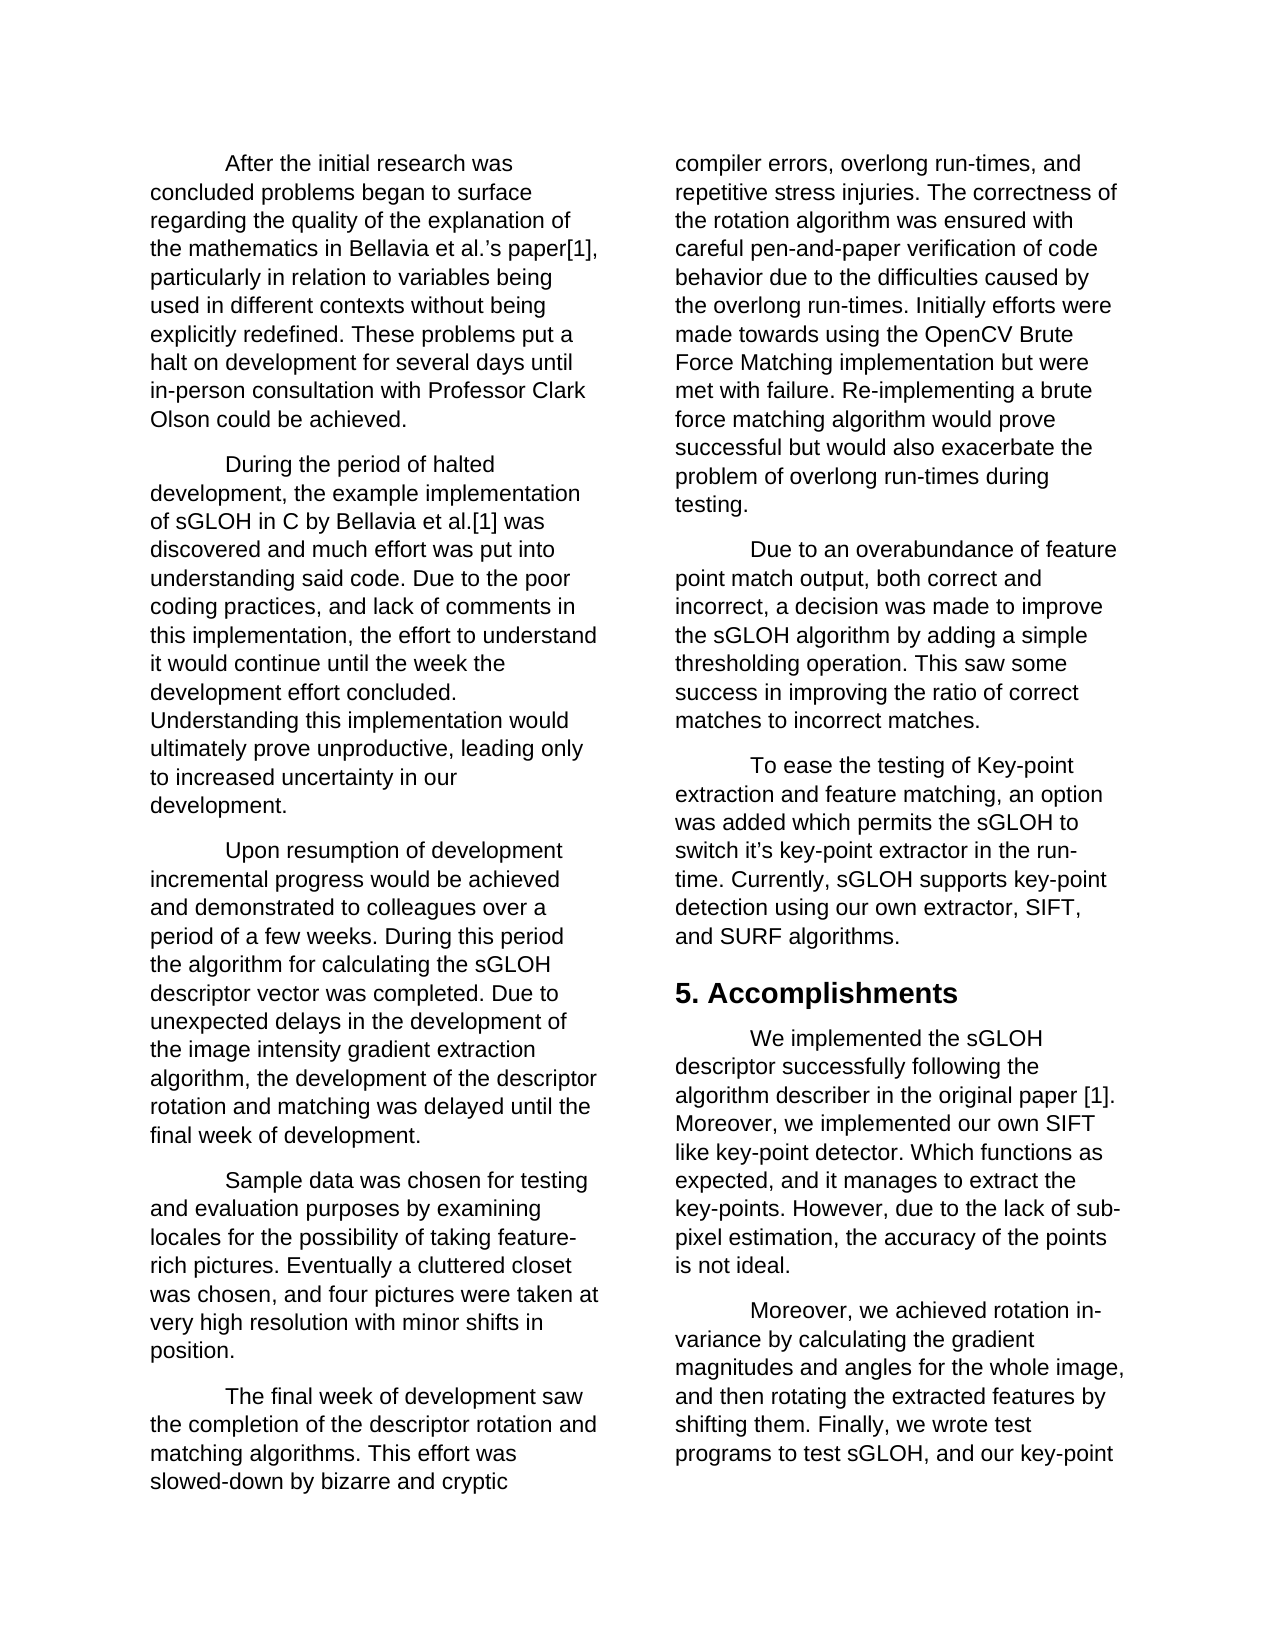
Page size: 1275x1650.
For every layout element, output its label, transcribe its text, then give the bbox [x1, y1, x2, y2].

text To ease the testing of Key-point extraction and feature matching, an option was added which permits the sGLOH to switch it’s key-point extractor in the run-time. Currently, sGLOH supports key-point detection using our own extractor, SIFT, and SURF algorithms. [675, 752, 1125, 949]
text compiler errors, overlong run-times, and repetitive stress injuries. The correctness of the rotation algorithm was ensured with careful pen-and-paper verification of code behavior due to the difficulties caused by the overlong run-times. Initially efforts were made towards using the OpenCV Brute Force Matching implementation but were met with failure. Re-implementing a brute force matching algorithm would prove successful but would also exacerbate the problem of overlong run-times during testing. [675, 150, 1125, 518]
text After the initial research was concluded problems began to surface regarding the quality of the explanation of the mathematics in Bellavia et al.’s paper[1], particularly in relation to variables being used in different contexts without being explicitly redefined. These problems put a halt on development for several days until in-person consultation with Professor Clark Olson could be achieved. [150, 150, 600, 432]
text Moreover, we achieved rotation in-variance by calculating the gradient magnitudes and angles for the whole image, and then rotating the extracted features by shifting them. Finally, we wrote test programs to test sGLOH, and our key-point [675, 1297, 1125, 1466]
text We implemented the sGLOH descriptor successfully following the algorithm describer in the original paper [1]. Moreover, we implemented our own SIFT like key-point detector. Which functions as expected, and it manages to extract the key-points. However, due to the lack of sub-pixel estimation, the accuracy of the points is not ideal. [675, 1025, 1125, 1279]
text Sample data was chosen for testing and evaluation purposes by examining locales for the possibility of taking feature-rich pictures. Eventually a cluttered closet was chosen, and four pictures were taken at very high resolution with minor shifts in position. [150, 1167, 600, 1364]
text During the period of halted development, the example implementation of sGLOH in C by Bellavia et al.[1] was discovered and much effort was put into understanding said code. Due to the poor coding practices, and lack of comments in this implementation, the effort to understand it would continue until the week the development effort concluded. Understanding this implementation would ultimately prove unproductive, leading only to increased uncertainty in our development. [150, 451, 600, 819]
text Upon resumption of development incremental progress would be achieved and demonstrated to colleagues over a period of a few weeks. During this period the algorithm for calculating the sGLOH descriptor vector was completed. Due to unexpected delays in the development of the image intensity gradient extraction algorithm, the development of the descriptor rotation and matching was delayed until the final week of development. [150, 837, 600, 1148]
text The final week of development saw the completion of the descriptor rotation and matching algorithms. This effort was slowed-down by bizarre and cryptic [150, 1383, 600, 1494]
text Due to an overabundance of feature point match output, both correct and incorrect, a decision was made to improve the sGLOH algorithm by adding a simple thresholding operation. This saw some success in improving the ratio of correct matches to incorrect matches. [675, 536, 1125, 733]
subtitle 5. Accomplishments [675, 976, 1125, 1010]
